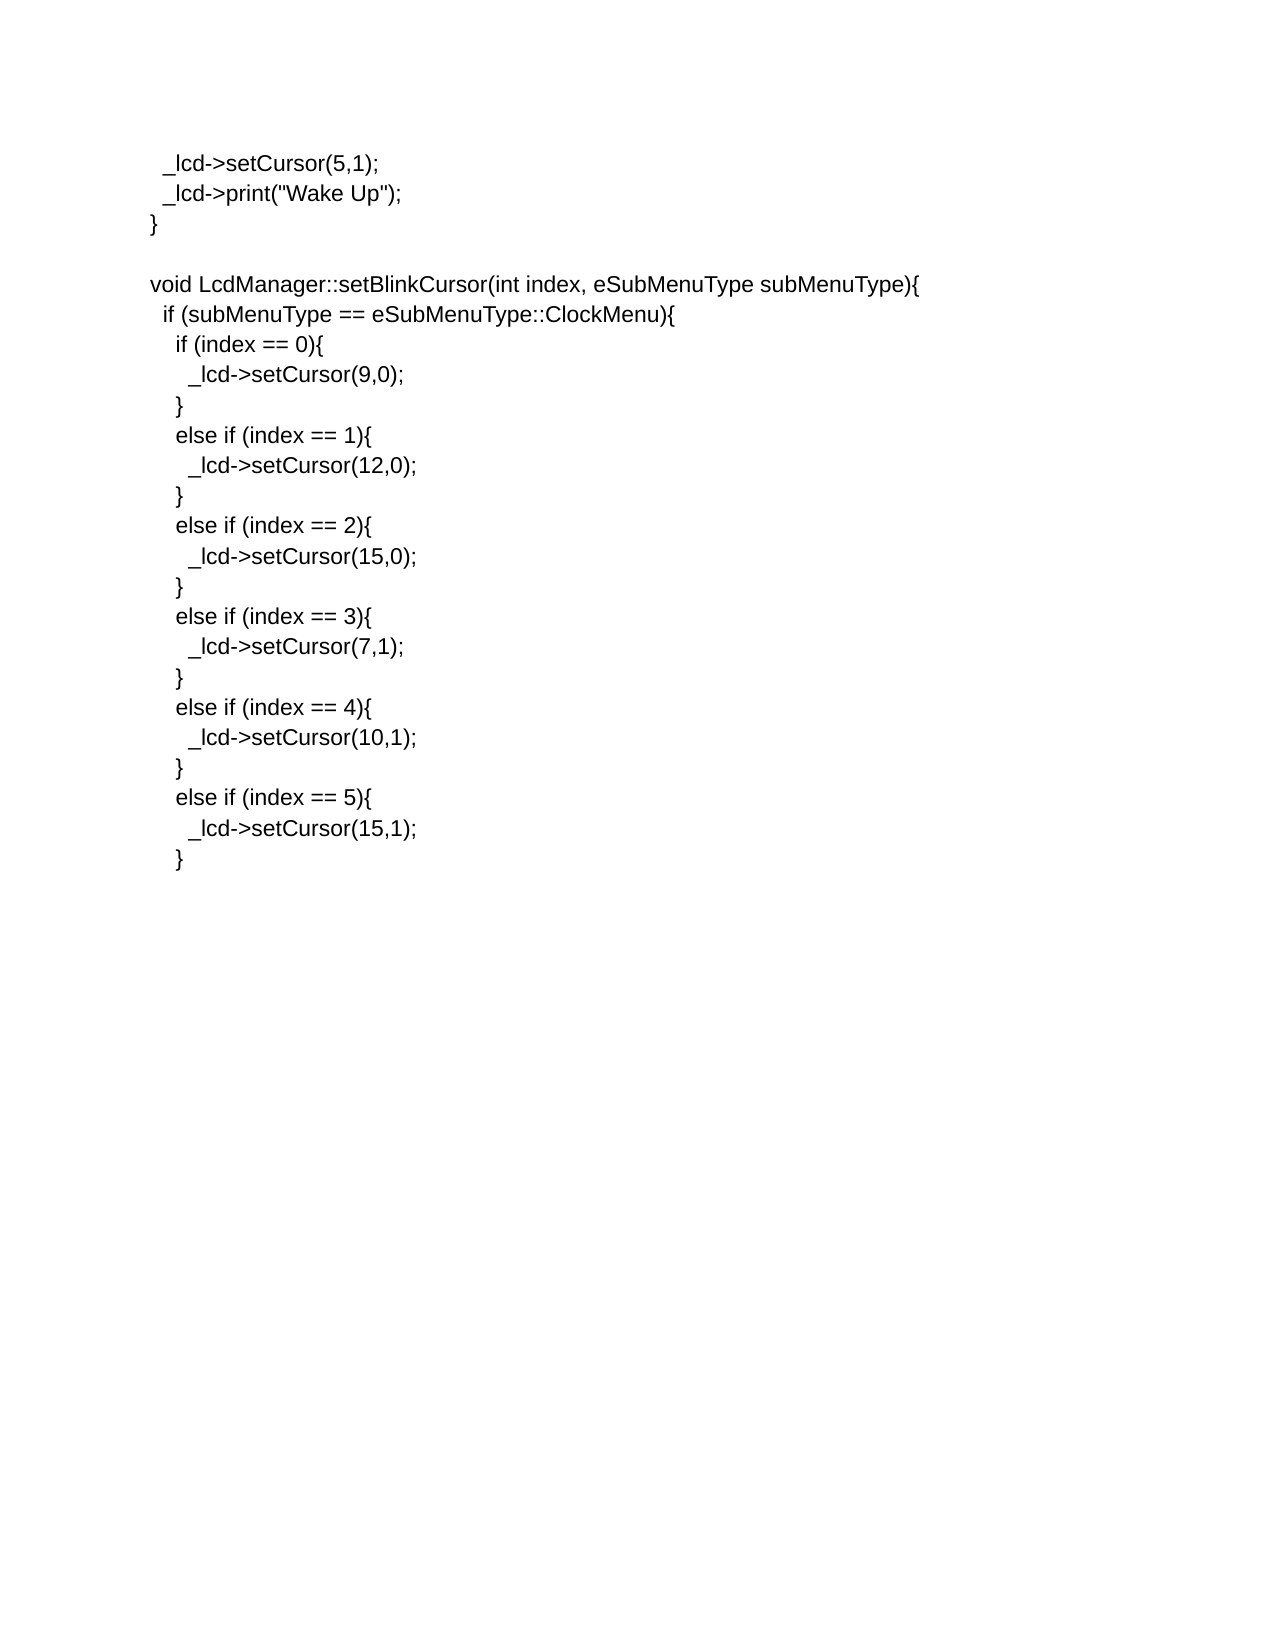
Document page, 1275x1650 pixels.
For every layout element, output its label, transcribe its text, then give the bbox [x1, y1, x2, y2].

text else if (index == 4){ [150, 694, 1125, 720]
text _lcd->print("Wake Up"); [150, 180, 1125, 207]
text _lcd->setCursor(15,1); [150, 814, 1125, 841]
text _lcd->setCursor(7,1); [150, 633, 1125, 660]
text } [150, 482, 1125, 509]
text _lcd->setCursor(15,0); [150, 543, 1125, 569]
text else if (index == 2){ [150, 512, 1125, 539]
text } [150, 845, 1125, 871]
text } [150, 663, 1125, 690]
text _lcd->setCursor(12,0); [150, 452, 1125, 478]
text else if (index == 3){ [150, 603, 1125, 629]
text _lcd->setCursor(9,0); [150, 361, 1125, 388]
text if (index == 0){ [150, 331, 1125, 358]
text else if (index == 1){ [150, 422, 1125, 448]
text else if (index == 5){ [150, 784, 1125, 811]
text } [150, 392, 1125, 418]
text _lcd->setCursor(5,1); [150, 150, 1125, 176]
text if (subMenuType == eSubMenuType::ClockMenu){ [150, 301, 1125, 327]
text } [150, 754, 1125, 781]
text _lcd->setCursor(10,1); [150, 724, 1125, 750]
text } [150, 210, 1125, 237]
text void LcdManager::setBlinkCursor(int index, eSubMenuType subMenuType){ [150, 271, 1125, 297]
text } [150, 573, 1125, 599]
